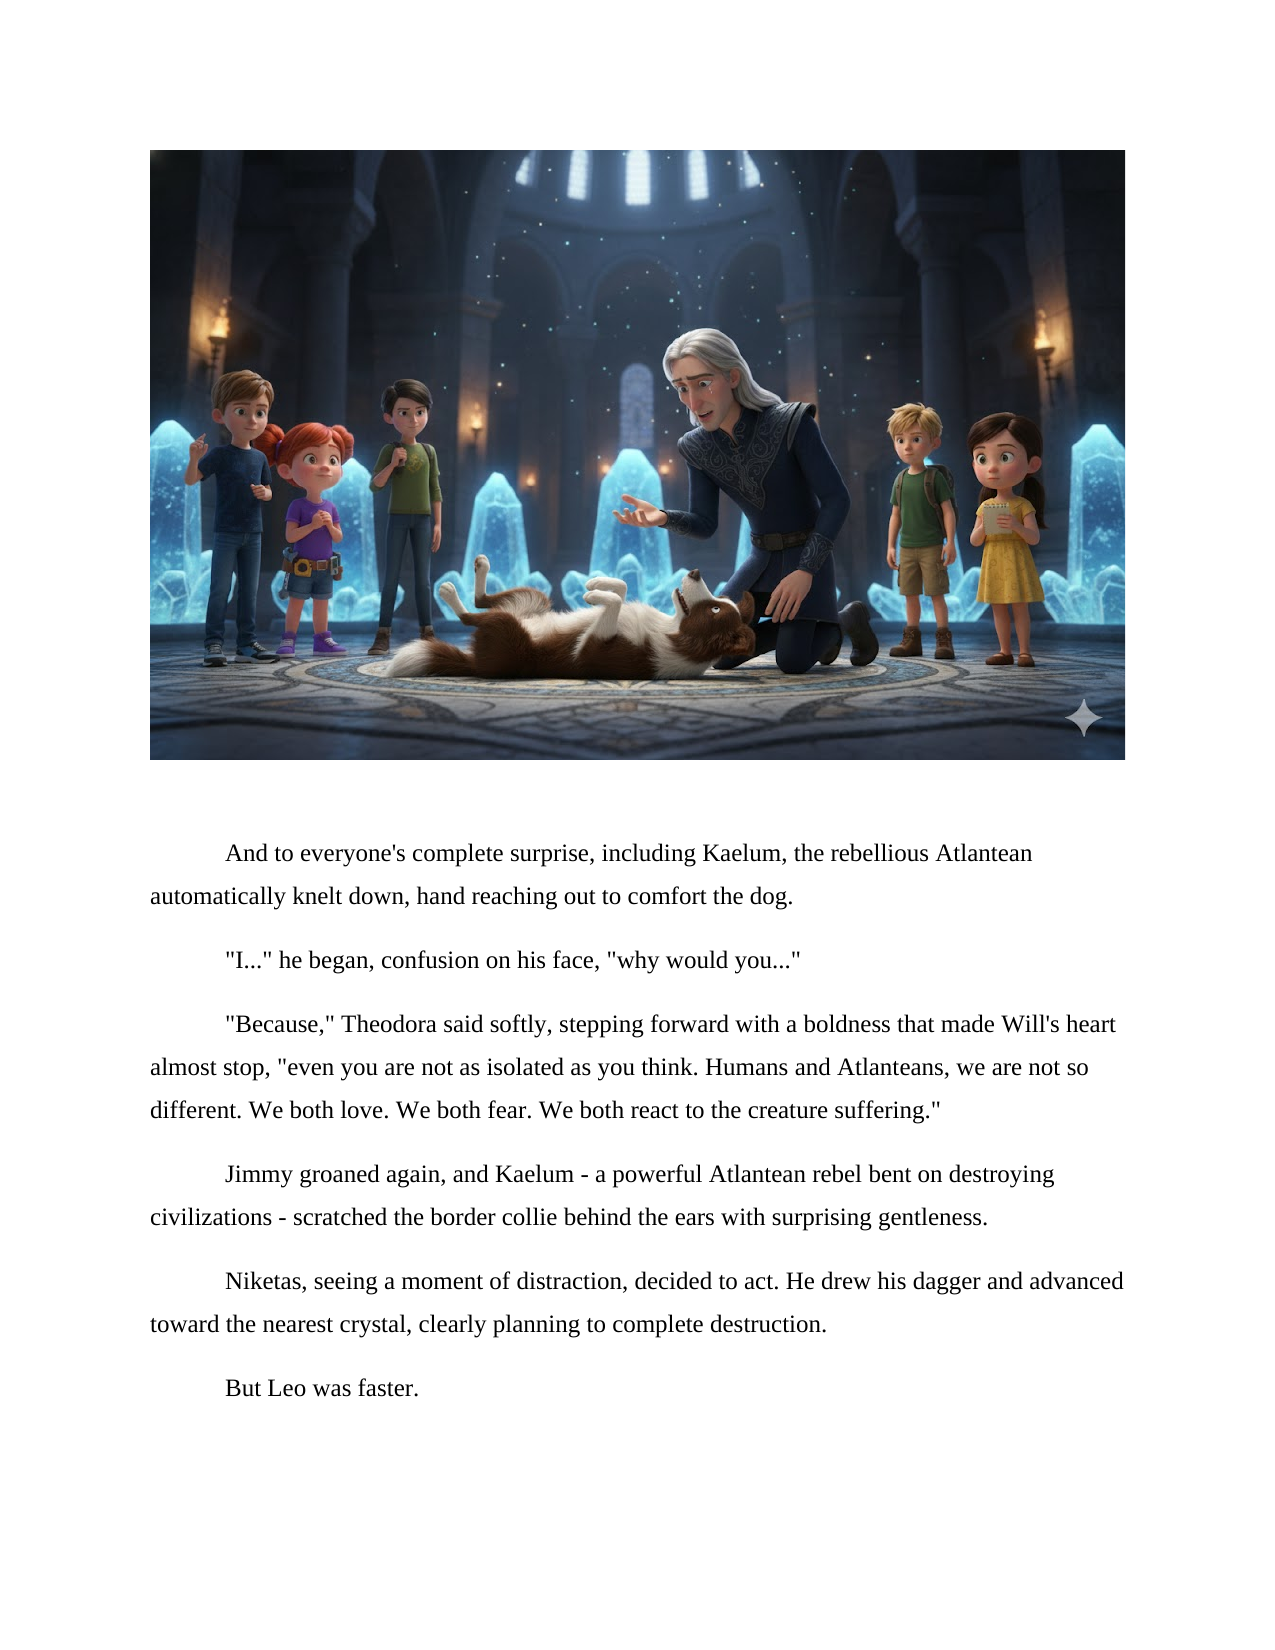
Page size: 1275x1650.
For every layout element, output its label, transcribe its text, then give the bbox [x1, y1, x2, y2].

text And to everyone's complete surprise, including Kaelum, the rebellious Atlantean automatically knelt down, hand reaching out to comfort the dog. [150, 838, 1125, 909]
text But Leo was faster. [150, 1373, 1125, 1402]
picture [150, 150, 1125, 760]
text Niketas, seeing a moment of distraction, decided to act. He drew his dagger and advanced toward the nearest crystal, clearly planning to complete destruction. [150, 1266, 1125, 1338]
text Jimmy groaned again, and Kaelum - a powerful Atlantean rebel bent on destroying civilizations - scratched the border collie behind the ears with surprising gentleness. [150, 1159, 1125, 1231]
text "I..." he began, confusion on his face, "why would you..." [150, 945, 1125, 973]
text "Because," Theodora said softly, stepping forward with a boldness that made Will's heart almost stop, "even you are not as isolated as you think. Humans and Atlanteans, we are not so different. We both love. We both fear. We both react to the creature suffering." [150, 1009, 1125, 1124]
